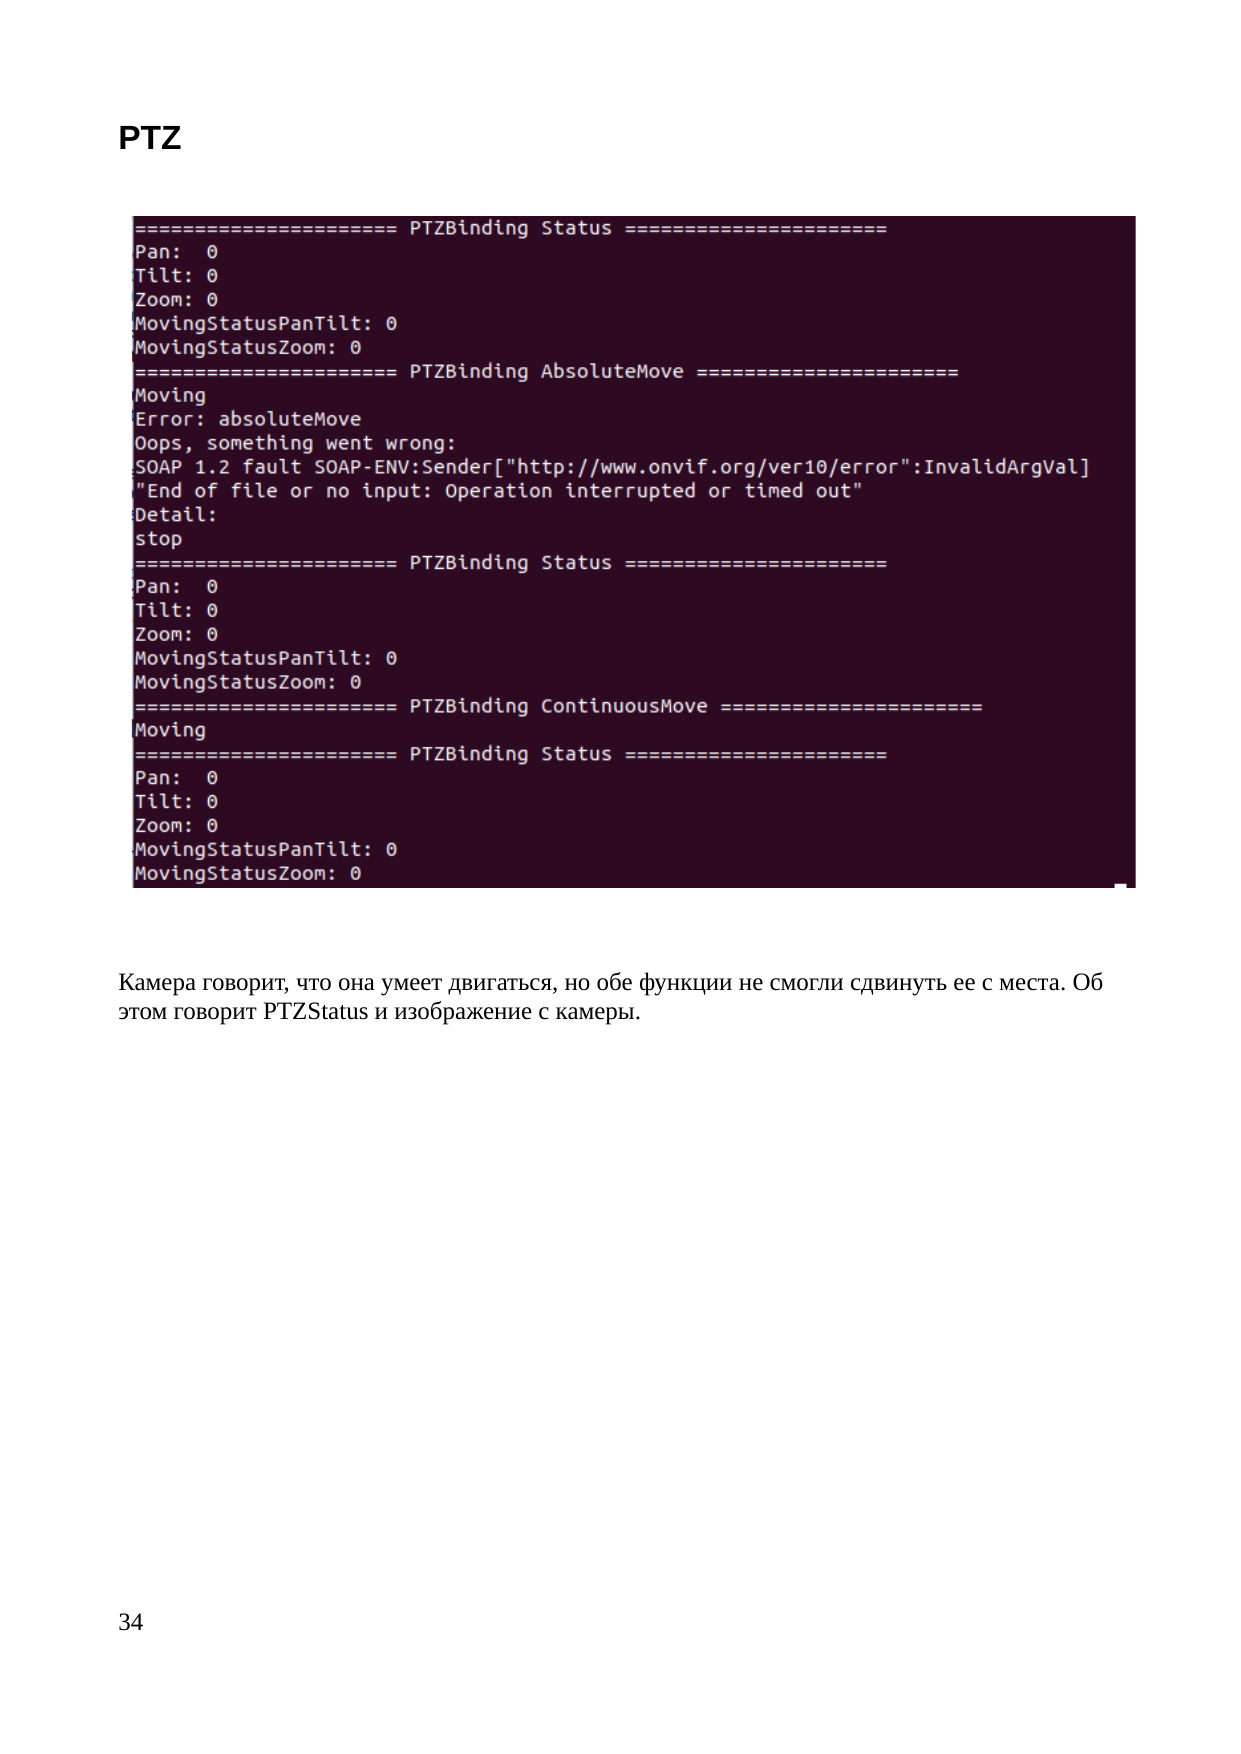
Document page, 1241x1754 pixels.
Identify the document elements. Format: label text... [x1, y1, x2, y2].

text Камера говорит, что она умеет двигаться, но обе функции не смогли сдвинуть ее с места. Об этом говорит PTZStatus и изображение с камеры. [118, 967, 1122, 1024]
picture [131, 216, 1136, 888]
subtitle PTZ [118, 118, 1122, 157]
